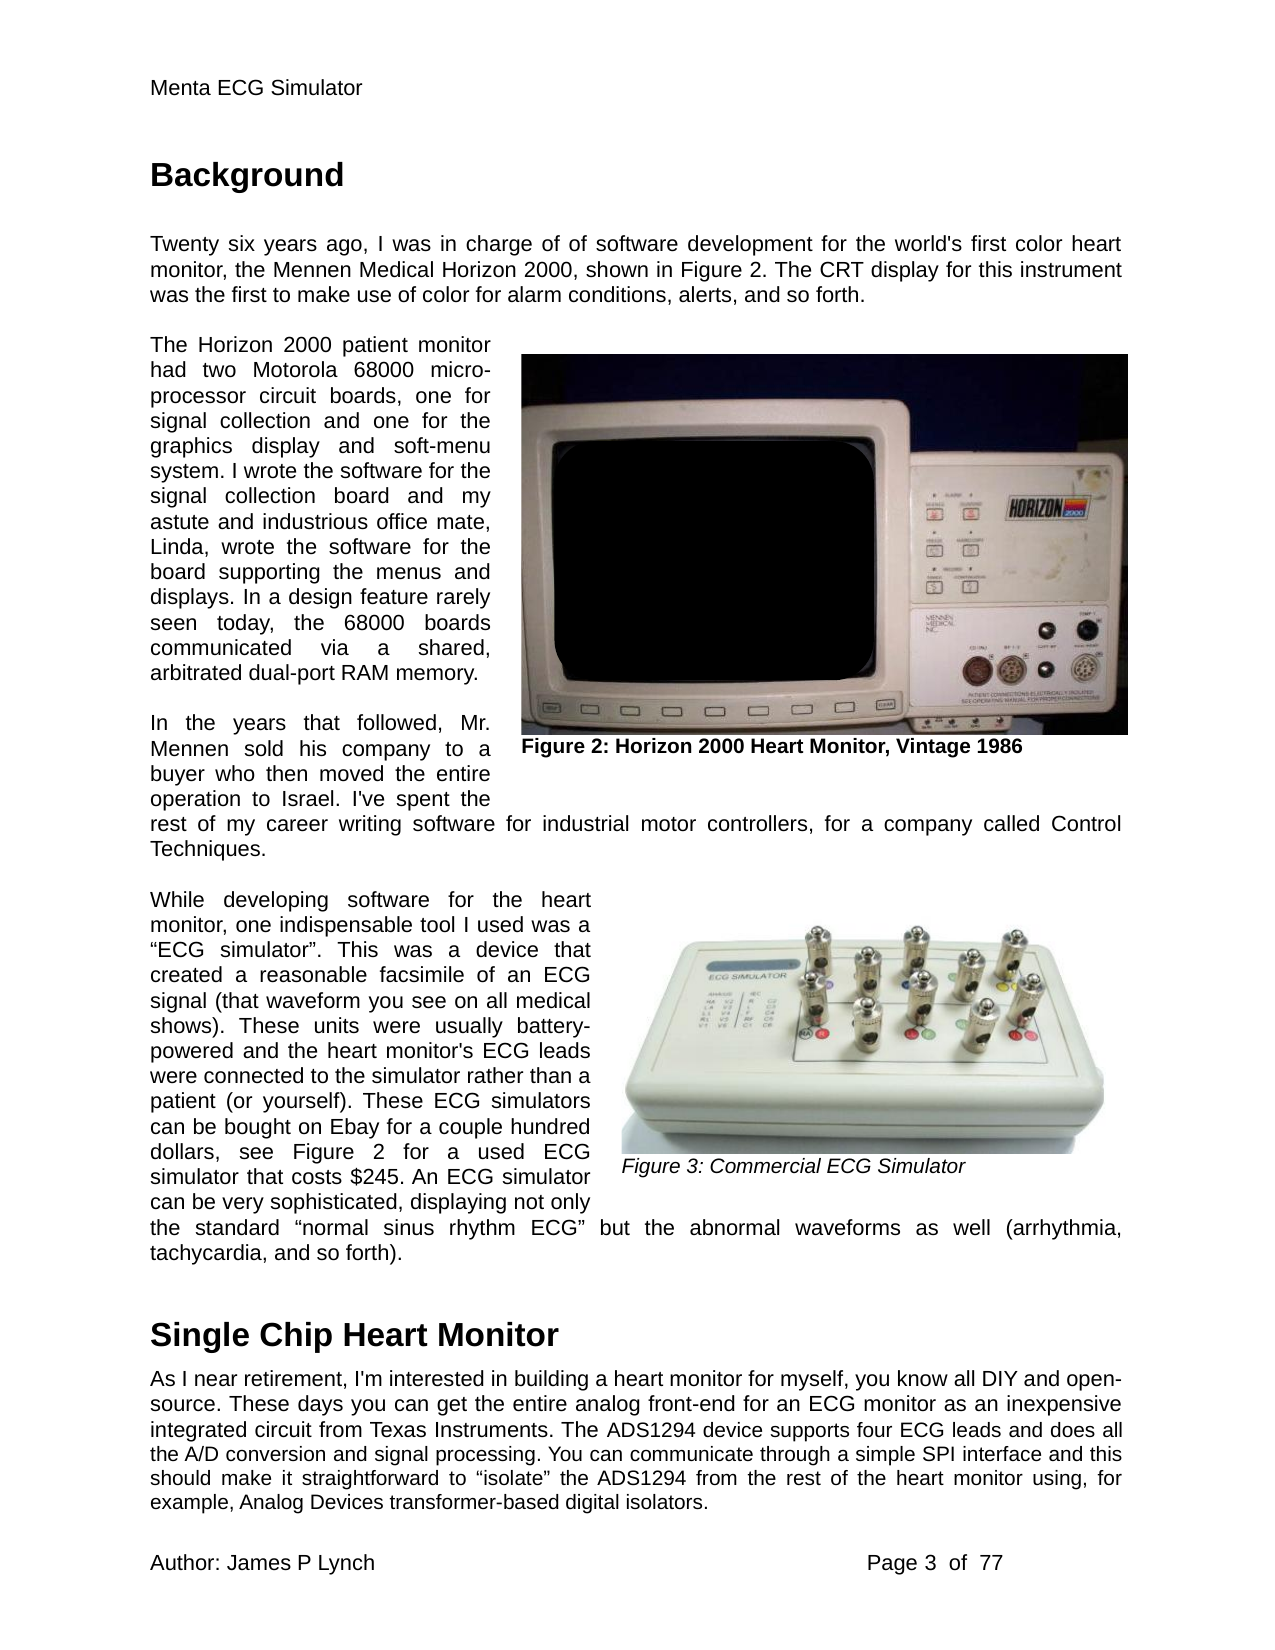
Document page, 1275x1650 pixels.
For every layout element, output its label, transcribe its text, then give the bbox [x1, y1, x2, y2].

picture [521, 354, 1128, 735]
picture [621, 908, 1107, 1154]
text In the years that followed, Mr. Mennen sold his company to a buyer who then moved the entire operation to Israel. I've spent the rest of my career writing software for industrial motor controllers, for a company called Control Techniques. [150, 710, 1124, 862]
text Figure 3: Commercial ECG Simulator [621, 1154, 1106, 1178]
text Figure 2: Horizon 2000 Heart Monitor, Vintage 1986 [521, 735, 1128, 758]
subtitle Background [150, 155, 1124, 194]
text While developing software for the heart monitor, one indispensable tool I used was a “ECG simulator”. This was a device that created a reasonable facsimile of an ECG signal (that waveform you see on all medical shows). These units were usually battery-powered and the heart monitor's ECG leads were connected to the simulator rather than a patient (or yourself). These ECG simulators can be bought on Ebay for a couple hundred dollars, see Figure 2 for a used ECG simulator that costs $245. An ECG simulator can be very sophisticated, displaying not only the standard “normal sinus rhythm ECG” but the abnormal waveforms as well (arrhythmia, tachycardia, and so forth). [150, 887, 1124, 1265]
text The Horizon 2000 patient monitor had two Motorola 68000 micro-processor circuit boards, one for signal collection and one for the graphics display and soft-menu system. I wrote the software for the signal collection board and my astute and industrious office mate, Linda, wrote the software for the board supporting the menus and displays. In a design feature rarely seen today, the 68000 boards communicated via a shared, arbitrated dual-port RAM memory. [150, 332, 1124, 685]
text As I near retirement, I'm interested in building a heart monitor for myself, you know all DIY and open-source. These days you can get the entire analog front-end for an ECG monitor as an inexpensive integrated circuit from Texas Instruments. The ADS1294 device supports four ECG leads and does all the A/D conversion and signal processing. You can communicate through a simple SPI interface and this should make it straightforward to “isolate” the ADS1294 from the rest of the heart monitor using, for example, Analog Devices transformer-based digital isolators. [150, 1366, 1124, 1513]
text [521, 342, 1128, 354]
text Twenty six years ago, I was in charge of of software development for the world's first color heart monitor, the Mennen Medical Horizon 2000, shown in Figure 2. The CRT display for this instrument was the first to make use of color for alarm conditions, alerts, and so forth. [150, 231, 1124, 307]
subtitle Single Chip Heart Monitor [150, 1315, 1124, 1353]
